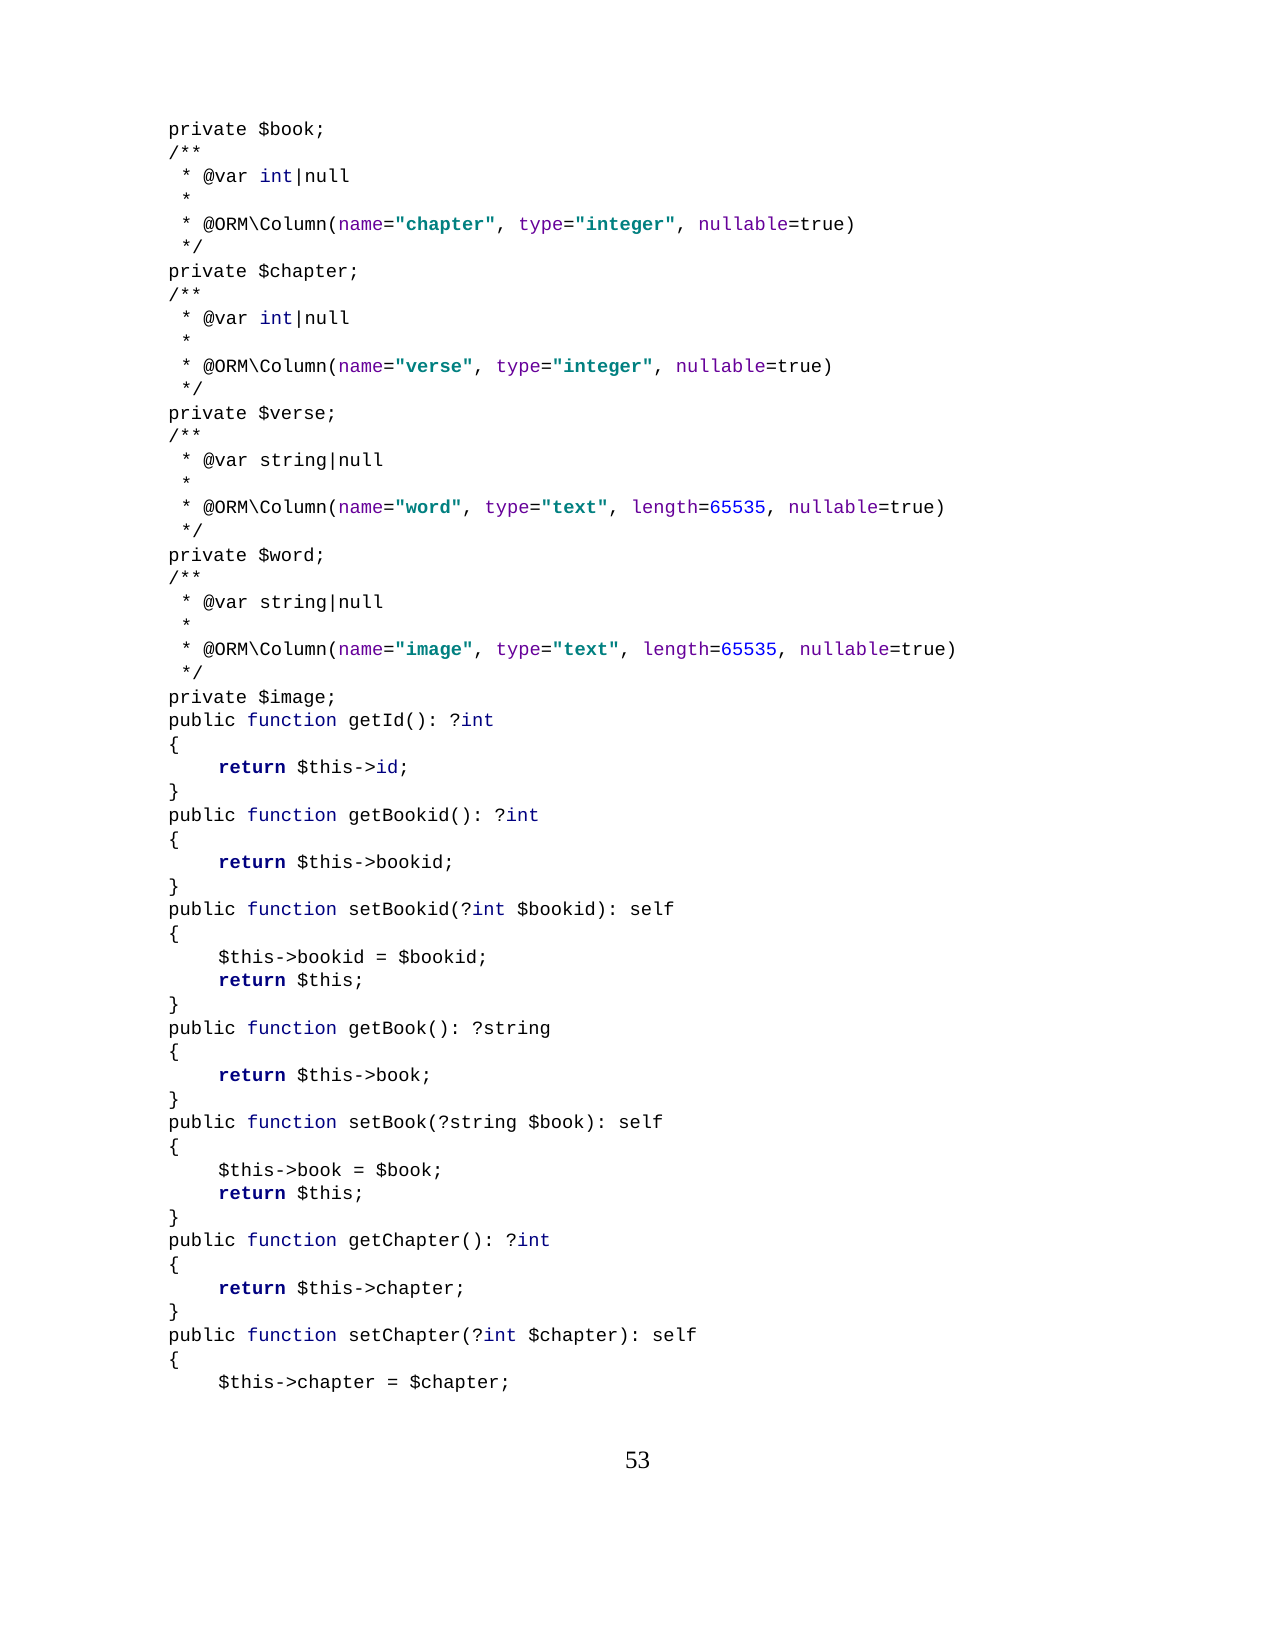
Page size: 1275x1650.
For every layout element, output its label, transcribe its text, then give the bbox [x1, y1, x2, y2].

text * @ORM\Column(name="image", type="text", length=65535, nullable=true) [118, 638, 1157, 662]
text /** [118, 142, 1157, 165]
text /** [118, 567, 1157, 591]
text */ [118, 236, 1157, 260]
text * @ORM\Column(name="word", type="text", length=65535, nullable=true) [118, 496, 1157, 520]
text return $this->id; [118, 757, 1157, 780]
text public function setBook(?string $book): self [118, 1111, 1157, 1135]
text $this->bookid = $bookid; [118, 946, 1157, 969]
text * @ORM\Column(name="chapter", type="integer", nullable=true) [118, 213, 1157, 236]
text } [118, 780, 1157, 804]
text * @var string|null [118, 591, 1157, 615]
text */ [118, 520, 1157, 544]
text $this->book = $book; [118, 1158, 1157, 1182]
text */ [118, 378, 1157, 402]
text { [118, 827, 1157, 851]
text * [118, 615, 1157, 638]
text private $book; [118, 118, 1157, 142]
text return $this; [118, 969, 1157, 993]
text public function getChapter(): ?int [118, 1229, 1157, 1253]
text private $verse; [118, 402, 1157, 426]
text { [118, 922, 1157, 946]
text { [118, 1253, 1157, 1277]
text private $word; [118, 544, 1157, 567]
text * @var int|null [118, 165, 1157, 189]
text public function getId(): ?int [118, 709, 1157, 733]
text private $chapter; [118, 260, 1157, 284]
text { [118, 1040, 1157, 1064]
text * @var int|null [118, 307, 1157, 331]
text * @var string|null [118, 449, 1157, 473]
text } [118, 1088, 1157, 1111]
text */ [118, 662, 1157, 686]
text } [118, 875, 1157, 898]
text } [118, 1300, 1157, 1324]
text return $this->chapter; [118, 1277, 1157, 1300]
text public function getBookid(): ?int [118, 804, 1157, 827]
text public function getBook(): ?string [118, 1017, 1157, 1040]
text { [118, 1348, 1157, 1371]
text * [118, 189, 1157, 213]
text return $this->book; [118, 1064, 1157, 1088]
text public function setChapter(?int $chapter): self [118, 1324, 1157, 1348]
text { [118, 1135, 1157, 1158]
text /** [118, 284, 1157, 307]
text * @ORM\Column(name="verse", type="integer", nullable=true) [118, 354, 1157, 378]
text * [118, 473, 1157, 496]
text private $image; [118, 686, 1157, 709]
text } [118, 1206, 1157, 1229]
text * [118, 331, 1157, 354]
text $this->chapter = $chapter; [118, 1371, 1157, 1395]
text public function setBookid(?int $bookid): self [118, 898, 1157, 922]
text return $this->bookid; [118, 851, 1157, 875]
text { [118, 733, 1157, 757]
text return $this; [118, 1182, 1157, 1206]
text /** [118, 426, 1157, 449]
text } [118, 993, 1157, 1017]
